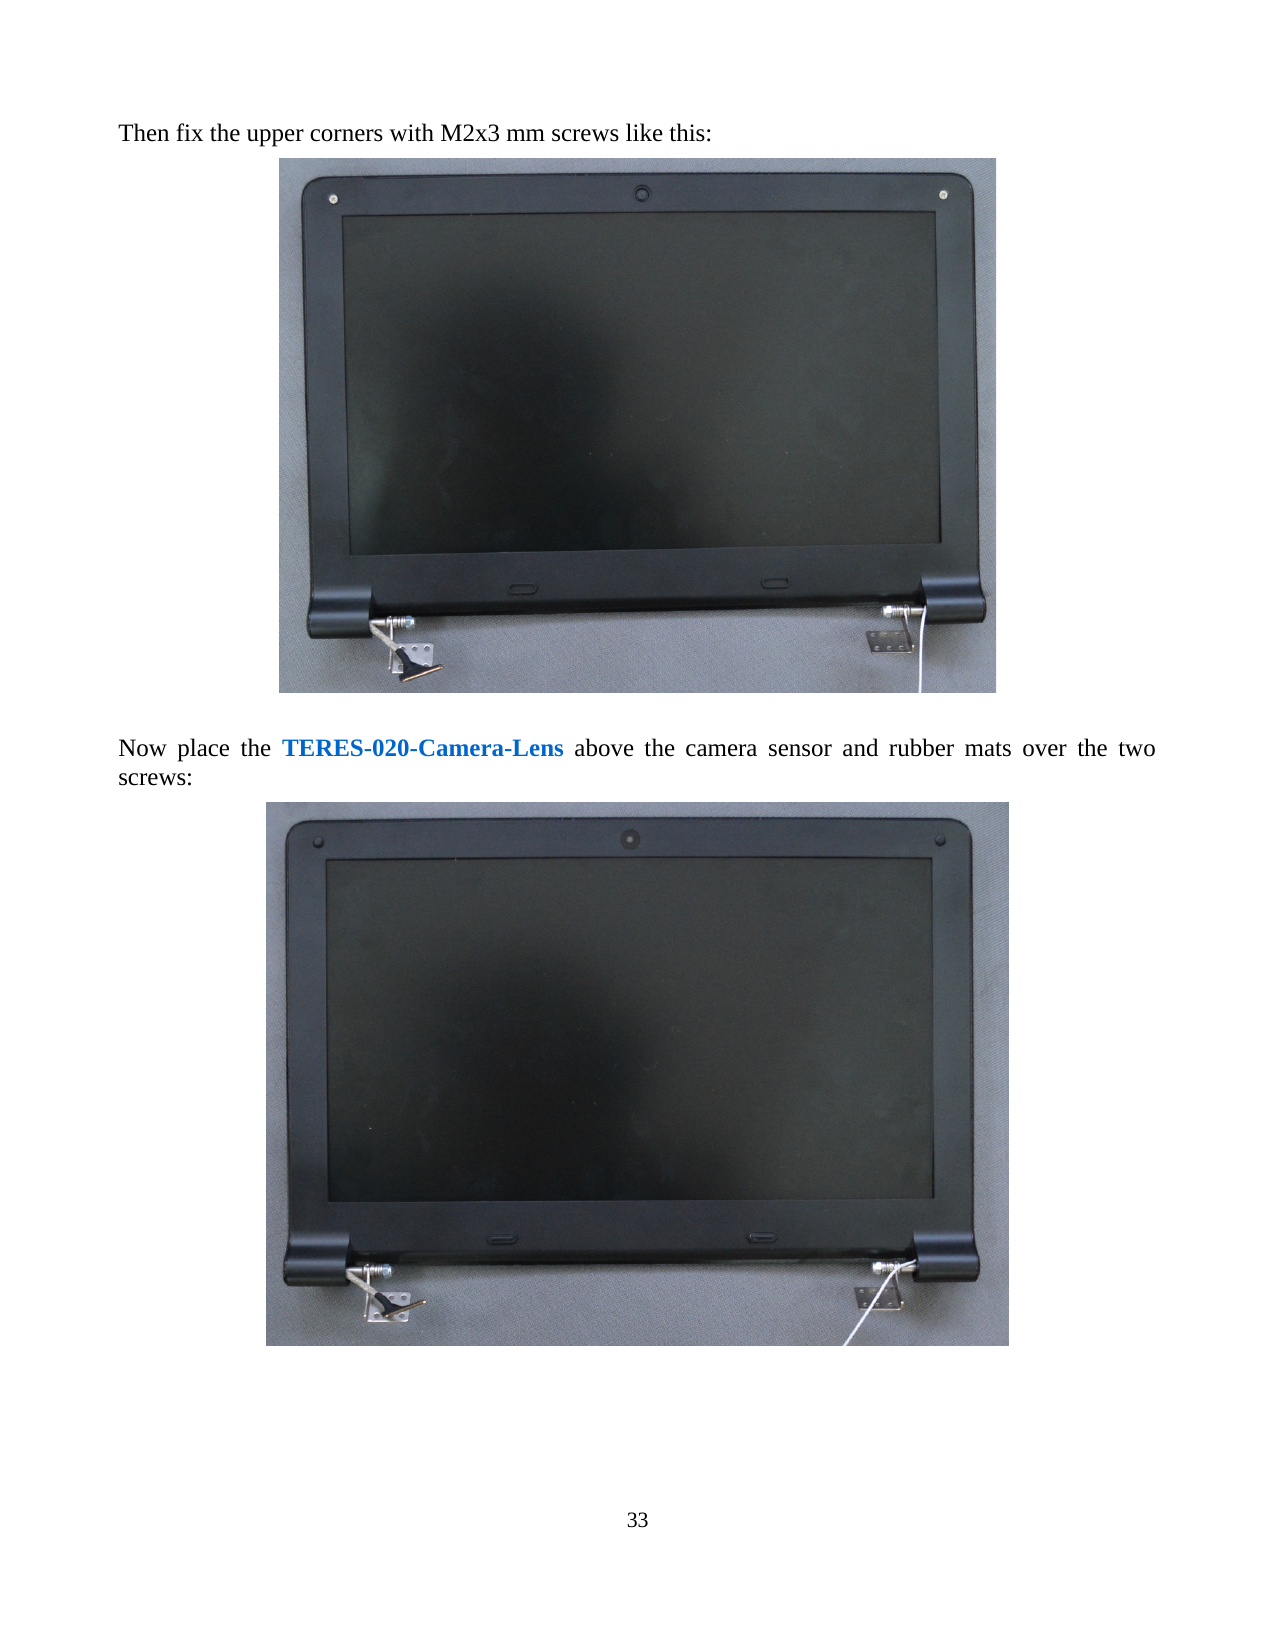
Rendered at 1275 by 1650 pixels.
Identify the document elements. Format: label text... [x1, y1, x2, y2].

text Now place the TERES-020-Camera-Lens above the camera sensor and rubber mats over the two screws: [118, 733, 1157, 790]
picture [279, 158, 997, 693]
picture [266, 802, 1009, 1346]
text Then fix the upper corners with M2x3 mm screws like this: [118, 118, 1157, 147]
